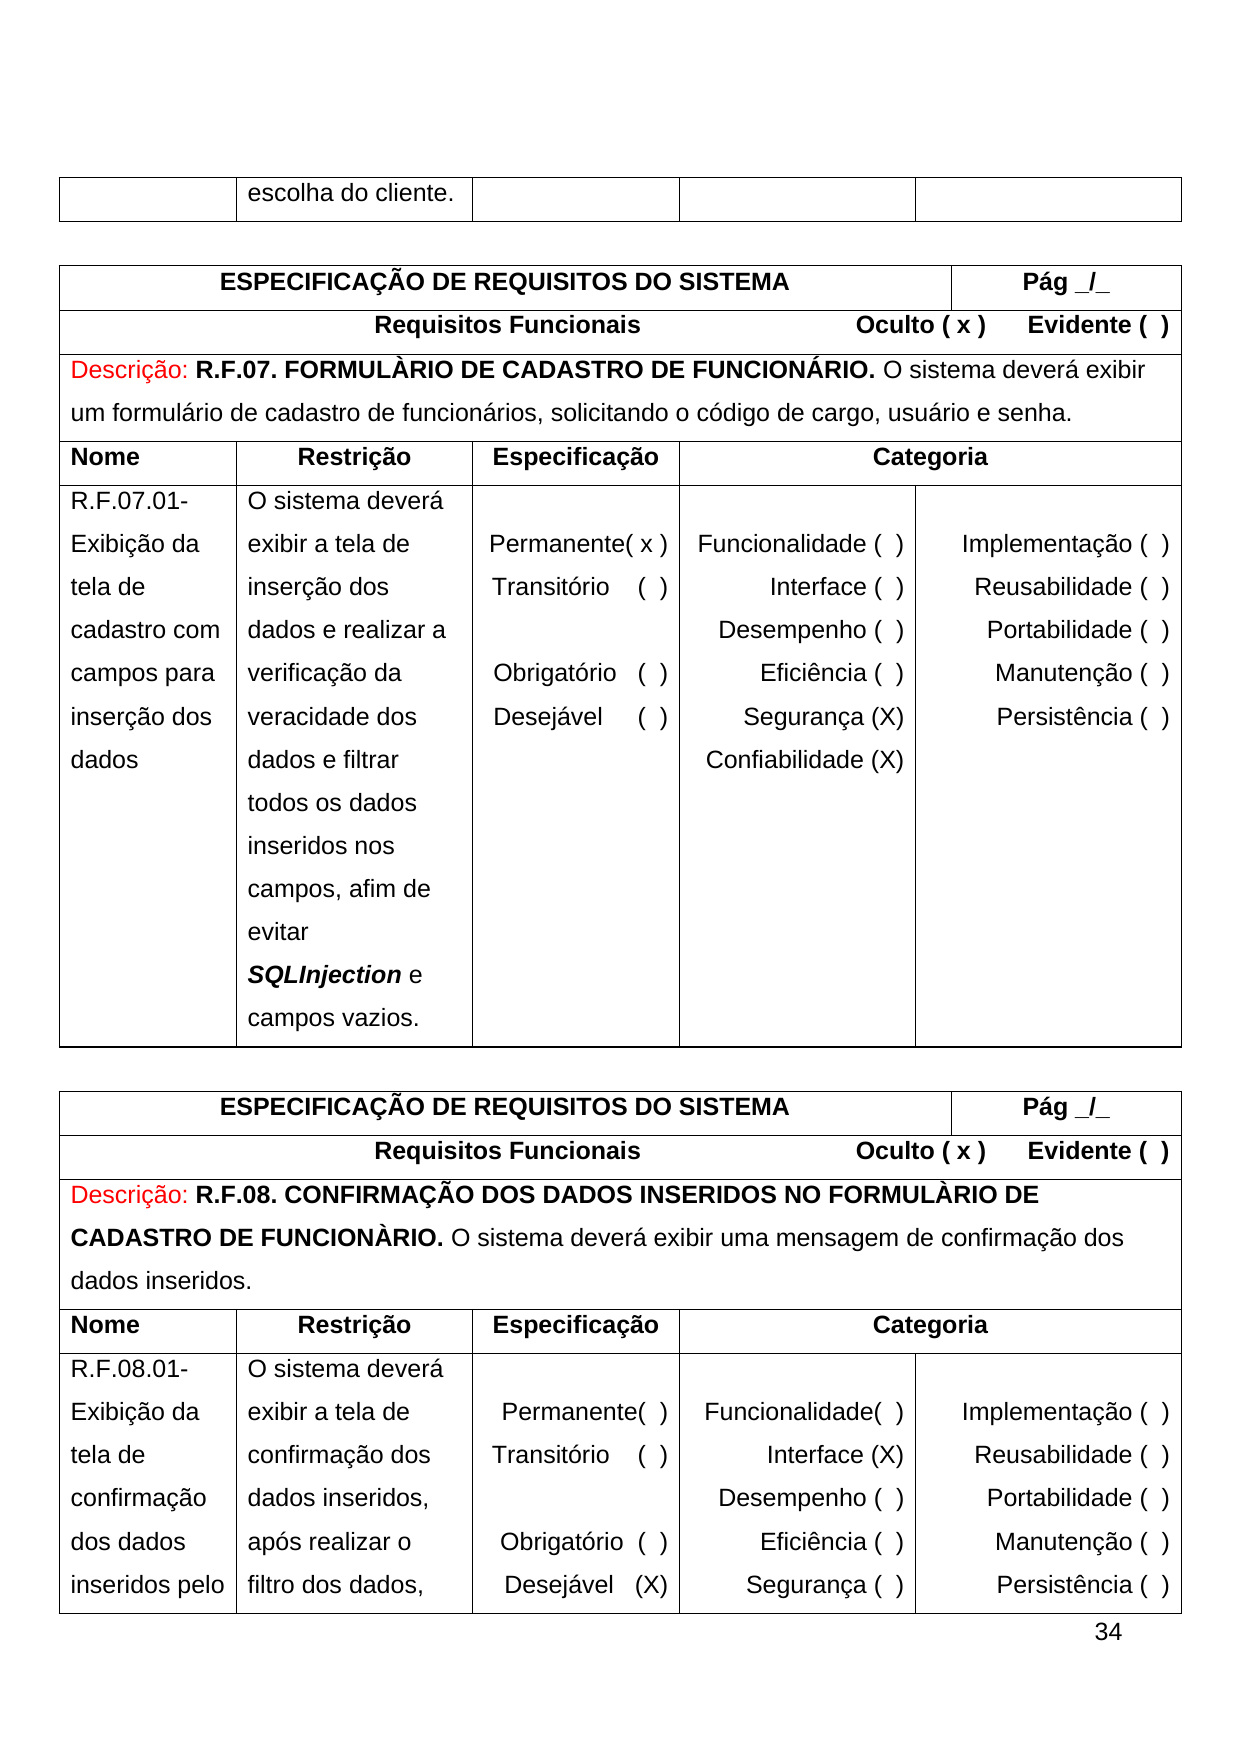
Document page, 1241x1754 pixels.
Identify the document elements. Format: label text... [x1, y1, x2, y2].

table_cell Implementação ( ) Reusabilidade ( ) Portabilidade ( ) Manutenção ( ) Persistência ( ) [916, 486, 1181, 1046]
table_cell [473, 178, 679, 221]
table_cell [60, 178, 236, 221]
table_cell Restrição [237, 442, 472, 485]
table_cell Descrição: R.F.07. FORMULÀRIO DE CADASTRO DE FUNCIONÁRIO. O sistema deverá exibir um formulário de cadastro de funcionários, solicitando o código de cargo, usuário e senha. [60, 355, 1181, 441]
table_header Pág _/_ [952, 1092, 1181, 1134]
table_header ESPECIFICAÇÃO DE REQUISITOS DO SISTEMA [60, 1092, 951, 1134]
table_cell Requisitos Funcionais Oculto ( x ) Evidente ( ) [60, 1136, 1181, 1179]
table_header ESPECIFICAÇÃO DE REQUISITOS DO SISTEMA [60, 266, 951, 309]
table_cell O sistema deverá exibir a tela de confirmação dos dados inseridos, após realizar o filtro dos dados, [237, 1354, 472, 1613]
table_cell [916, 178, 1181, 221]
table_cell Requisitos Funcionais Oculto ( x ) Evidente ( ) [60, 311, 1181, 353]
table_cell R.F.07.01- Exibição da tela de cadastro com campos para inserção dos dados [60, 486, 236, 1046]
table_cell Descrição: R.F.08. CONFIRMAÇÃO DOS DADOS INSERIDOS NO FORMULÀRIO DE CADASTRO DE FUNCIONÀRIO. O sistema deverá exibir uma mensagem de confirmação dos dados inseridos. [60, 1180, 1181, 1309]
table_cell R.F.08.01- Exibição da tela de confirmação dos dados inseridos pelo [60, 1354, 236, 1613]
table_cell Permanente( x ) Transitório ( ) Obrigatório ( ) Desejável ( ) [473, 486, 679, 1046]
table_cell O sistema deverá exibir a tela de inserção dos dados e realizar a verificação da veracidade dos dados e filtrar todos os dados inseridos nos campos, afim de evitar SQLInjection e campos vazios. [237, 486, 472, 1046]
table_header Pág _/_ [952, 266, 1181, 309]
table_cell Nome [60, 1310, 236, 1353]
table_cell Especificação [473, 442, 679, 485]
table_cell Categoria [680, 442, 1181, 485]
table_cell escolha do cliente. [237, 178, 472, 221]
table_cell Funcionalidade ( ) Interface ( ) Desempenho ( ) Eficiência ( ) Segurança (X) Confiabilidade (X) [680, 486, 915, 1046]
table_cell Especificação [473, 1310, 679, 1353]
table_cell Permanente( ) Transitório ( ) Obrigatório ( ) Desejável (X) [473, 1354, 679, 1613]
table_cell Implementação ( ) Reusabilidade ( ) Portabilidade ( ) Manutenção ( ) Persistência ( ) [916, 1354, 1181, 1613]
table_cell Nome [60, 442, 236, 485]
table_cell [680, 178, 915, 221]
table_cell Funcionalidade( ) Interface (X) Desempenho ( ) Eficiência ( ) Segurança ( ) [680, 1354, 915, 1613]
table_cell Categoria [680, 1310, 1181, 1353]
table_cell Restrição [237, 1310, 472, 1353]
